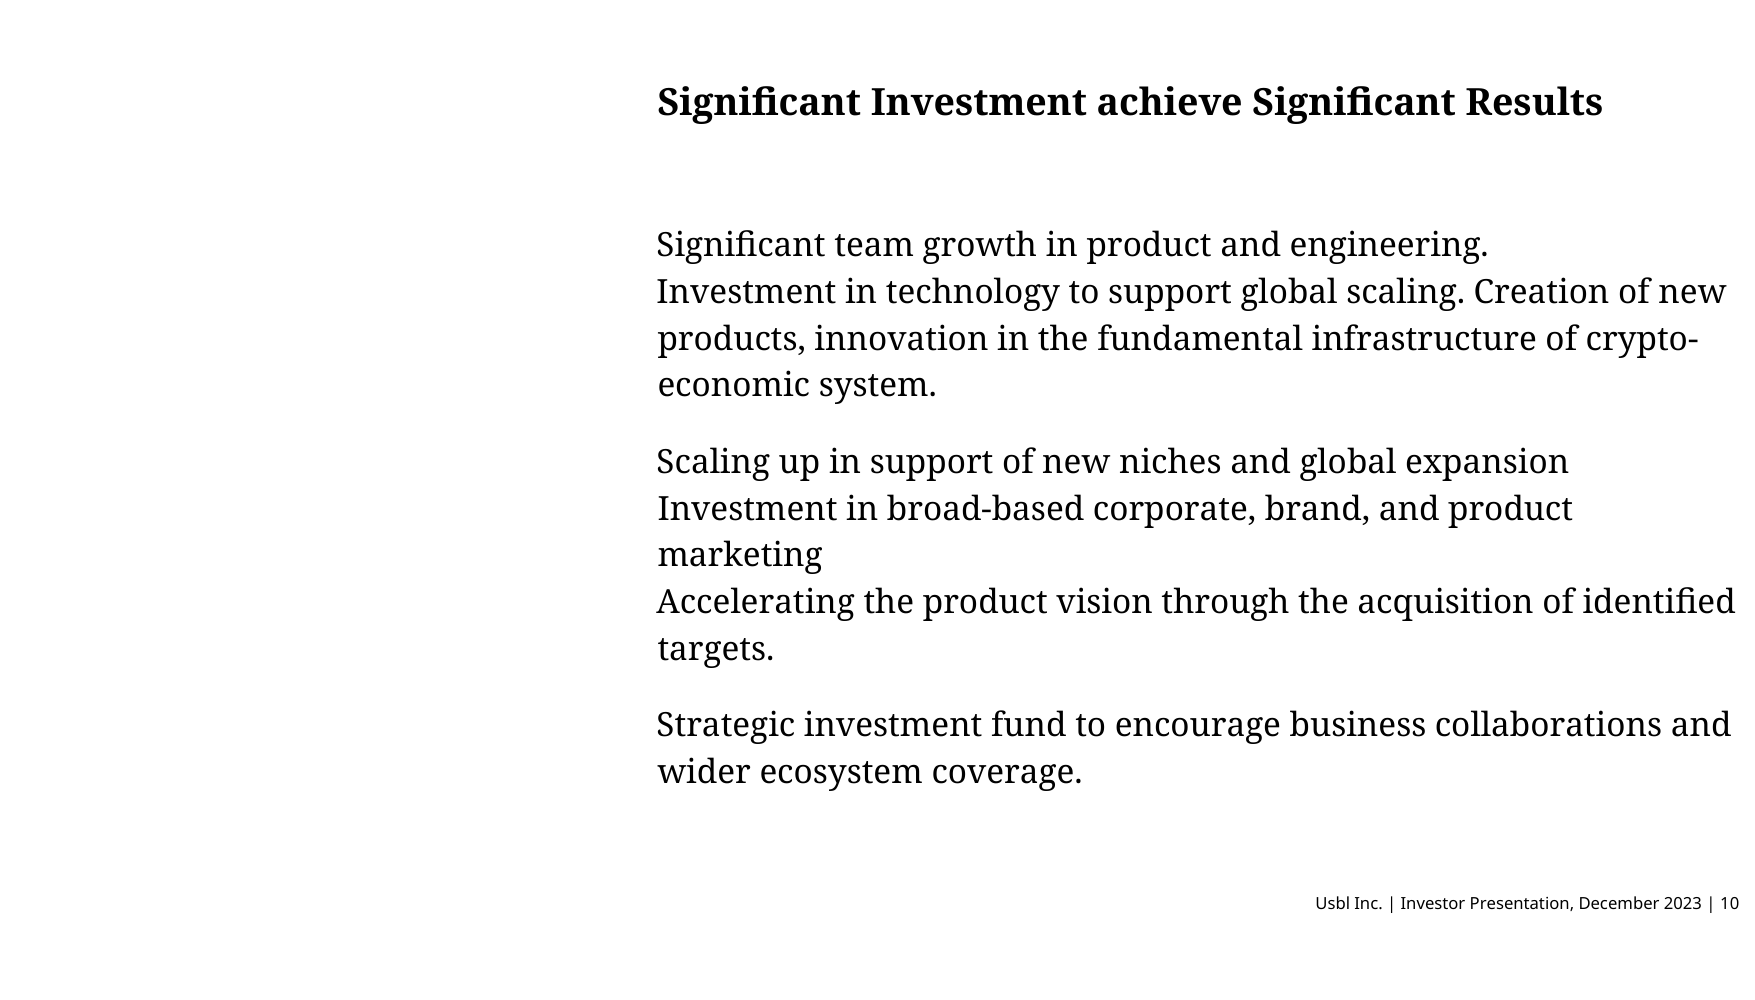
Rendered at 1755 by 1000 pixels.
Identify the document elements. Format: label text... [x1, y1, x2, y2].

text Accelerating the product vision through the acquisition of identified targets. [656, 578, 1739, 670]
subtitle Significant Investment achieve Significant Results [657, 75, 1739, 126]
text Strategic investment fund to encourage business collaborations and wider ecosystem coverage. [656, 701, 1739, 793]
text Scaling up in support of new niches and global expansion Investment in broad-based corporate, brand, and product marketing [656, 437, 1739, 576]
text Investment in technology to support global scaling. Creation of new products, innovation in the fundamental infrastructure of crypto-economic system. [656, 268, 1739, 407]
text Significant team growth in product and engineering. [656, 221, 1739, 266]
